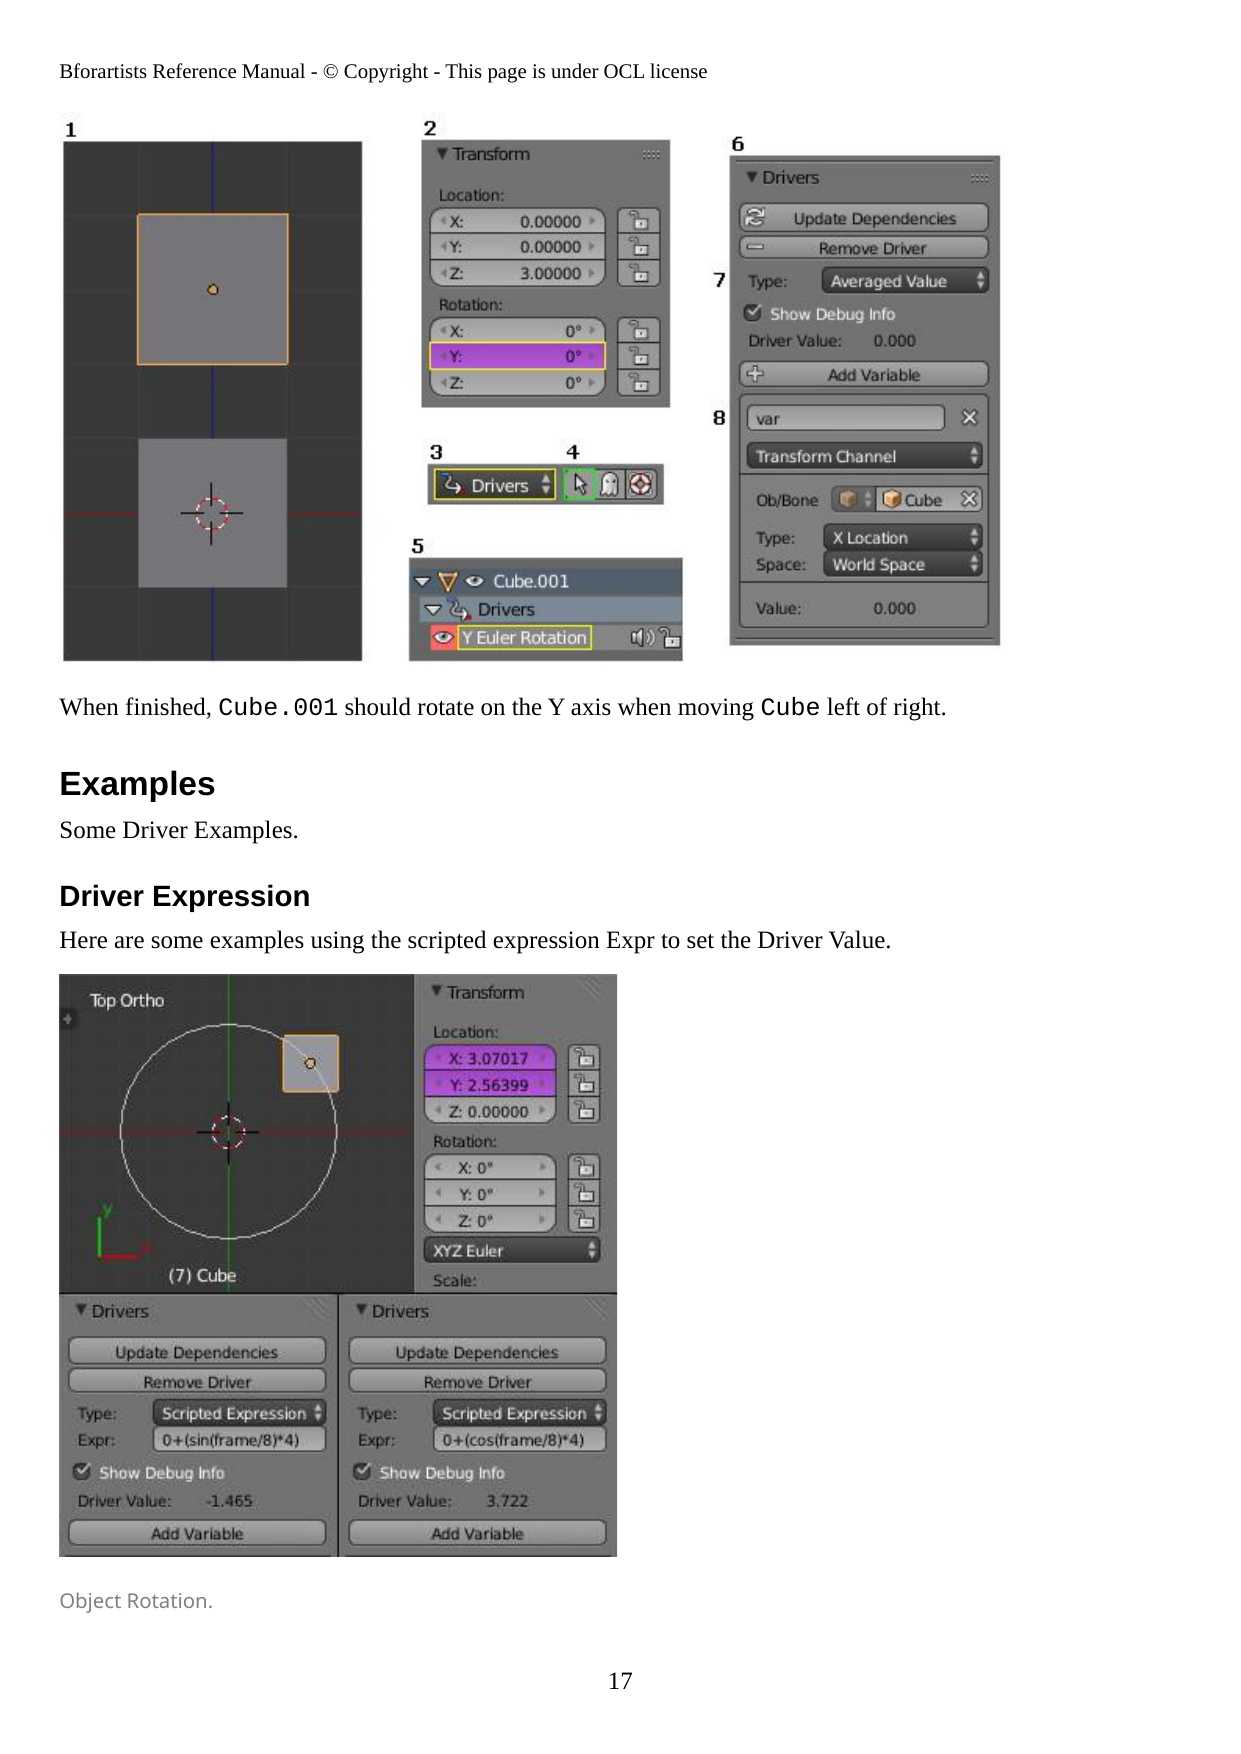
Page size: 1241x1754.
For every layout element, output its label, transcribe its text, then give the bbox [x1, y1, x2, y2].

text When finished, Cube.001 should rotate on the Y axis when moving Cube left of right. [59, 692, 1181, 722]
text Some Driver Examples. [59, 815, 1181, 844]
subtitle Examples [59, 764, 1181, 803]
picture [59, 112, 1005, 666]
text Here are some examples using the scripted expression Expr to set the Driver Value. [59, 925, 1181, 954]
text Object Rotation. [59, 1583, 1181, 1614]
subtitle Driver Expression [59, 879, 1181, 913]
picture [59, 974, 618, 1557]
